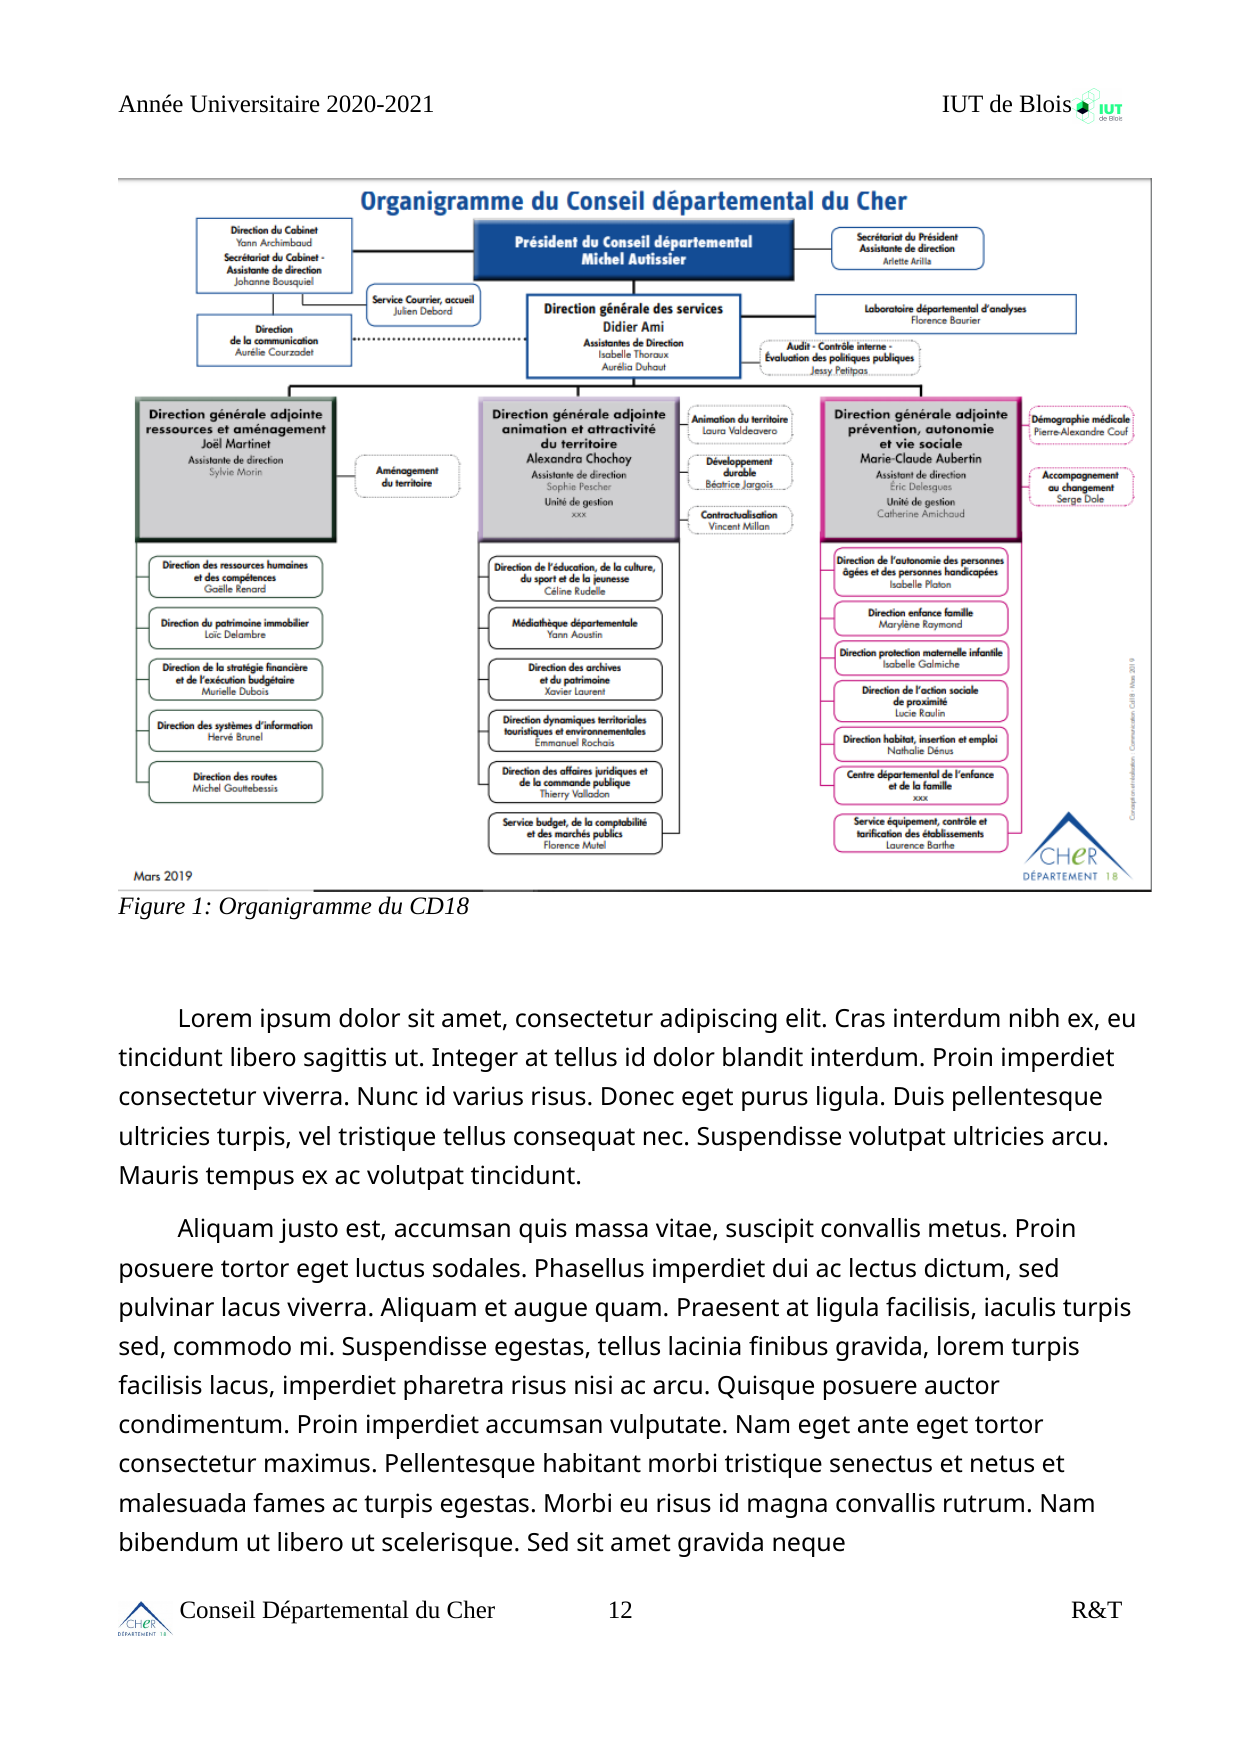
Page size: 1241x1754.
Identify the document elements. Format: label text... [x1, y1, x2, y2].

picture [1071, 88, 1123, 124]
picture [118, 178, 1152, 892]
text Figure 1: Organigramme du CD18 [118, 892, 1152, 920]
text Lorem ipsum dolor sit amet, consectetur adipiscing elit. Cras interdum nibh ex, eu tincidunt libero sagittis ut. Integer at tellus id dolor blandit interdum. Proin imperdiet consectetur viverra. Nunc id varius risus. Donec eget purus ligula. Duis pellentesque ultricies turpis, vel tristique tellus consequat nec. Suspendisse volutpat ultricies arcu. Mauris tempus ex ac volutpat tincidunt. [118, 1001, 1152, 1191]
picture [118, 1601, 174, 1636]
text Aliquam justo est, accumsan quis massa vitae, suscipit convallis metus. Proin posuere tortor eget luctus sodales. Phasellus imperdiet dui ac lectus dictum, sed pulvinar lacus viverra. Aliquam et augue quam. Praesent at ligula facilisis, iaculis turpis sed, commodo mi. Suspendisse egestas, tellus lacinia finibus gravida, lorem turpis facilisis lacus, imperdiet pharetra risus nisi ac arcu. Quisque posuere auctor condimentum. Proin imperdiet accumsan vulputate. Nam eget ante eget tortor consectetur maximus. Pellentesque habitant morbi tristique senectus et netus et malesuada fames ac turpis egestas. Morbi eu risus id magna convallis rutrum. Nam bibendum ut libero ut scelerisque. Sed sit amet gravida neque [118, 1211, 1152, 1558]
